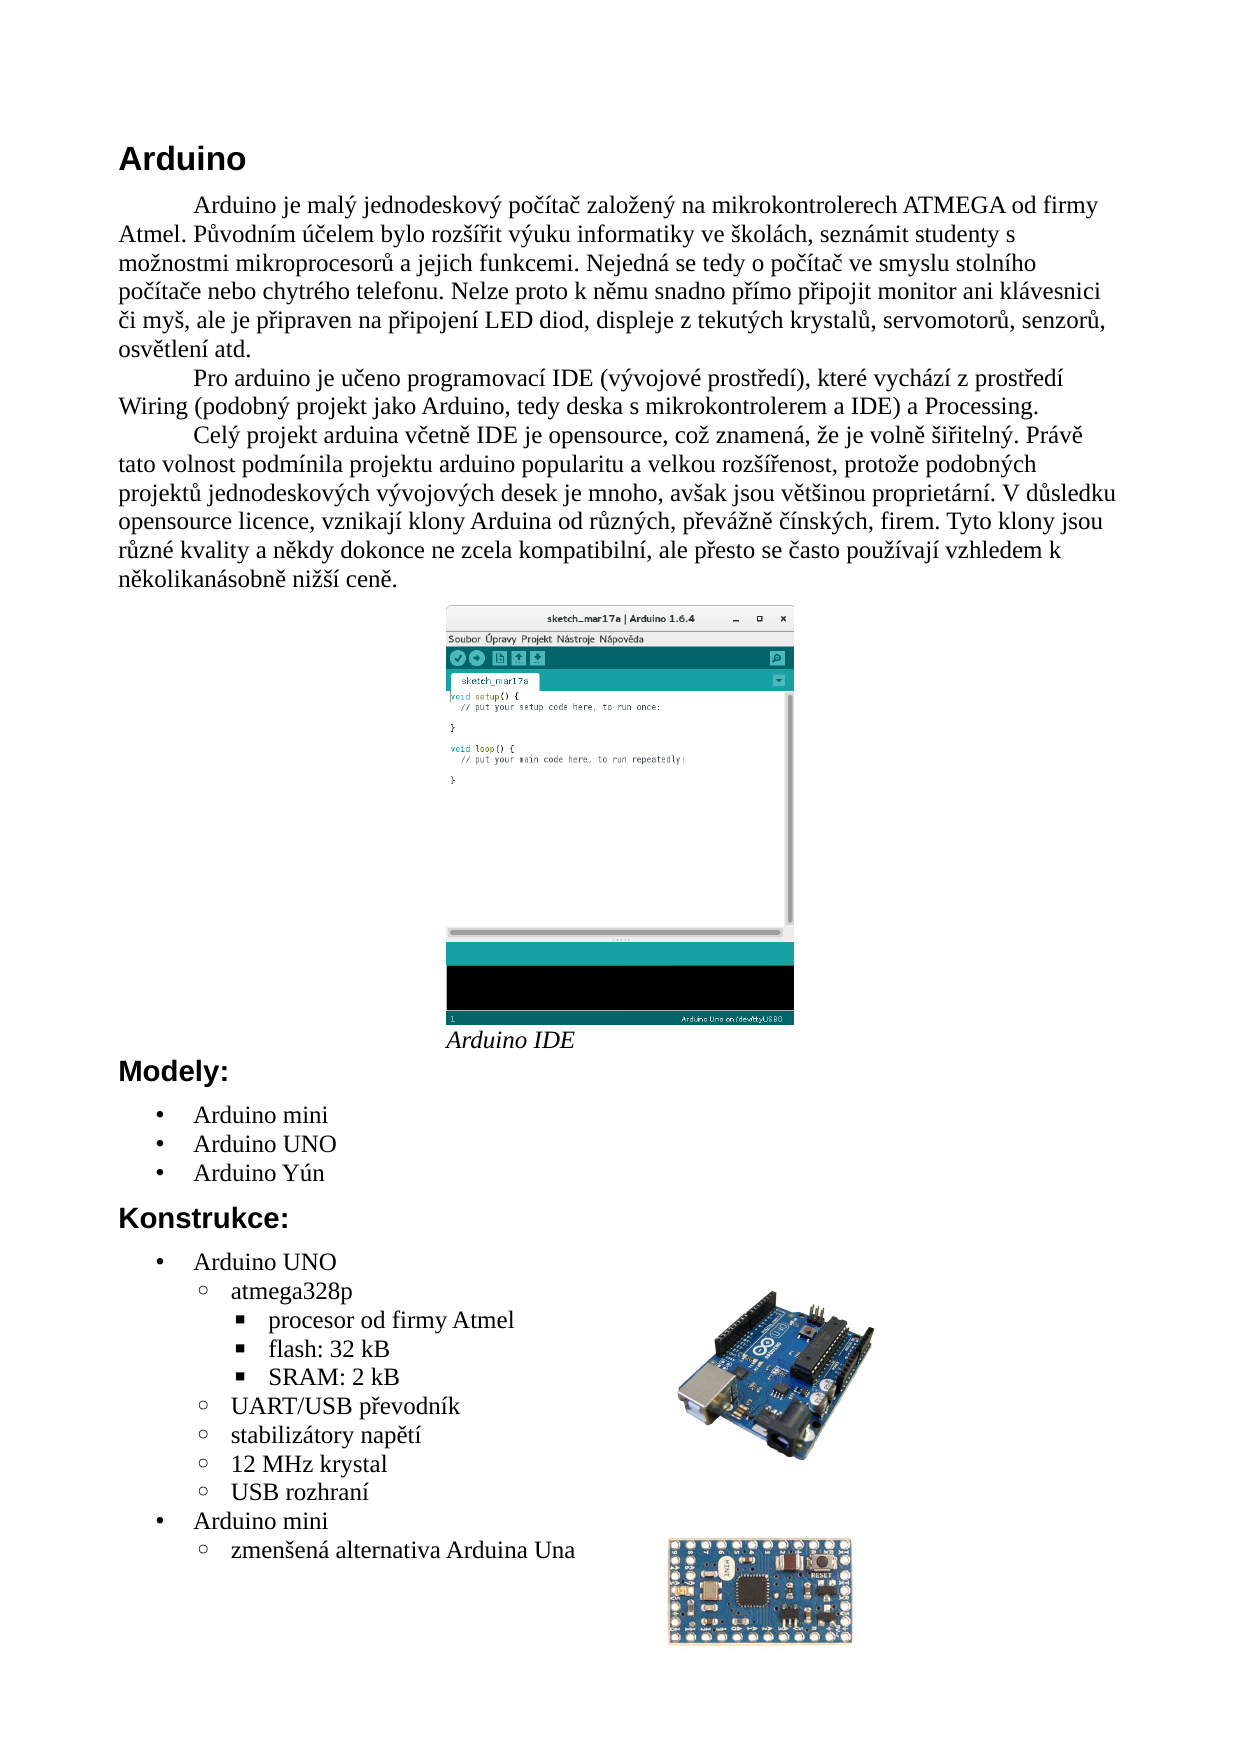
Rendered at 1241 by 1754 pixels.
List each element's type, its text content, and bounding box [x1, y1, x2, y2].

list Arduino UNO [156, 1129, 1122, 1158]
list [923, 1305, 1122, 1334]
text Celý projekt arduina včetně IDE je opensource, což znamená, že je volně šiřitelný. Právě tato volnost podmínila projektu arduino popularitu a velkou rozšířenost, protože podobných projektů jednodeskových vývojových desek je mnoho, avšak jsou většinou proprietární. V důsledku opensource licence, vznikají klony Arduina od různých, převážně čínských, firem. Tyto klony jsou různé kvality a někdy dokonce ne zcela kompatibilní, ale přesto se často používají vzhledem k několikanásobně nižší ceně. [118, 420, 1122, 593]
list SRAM: 2 kB [231, 1362, 625, 1391]
list zmenšená alternativa Arduina Una [193, 1535, 618, 1564]
subtitle Modely: [118, 607, 1122, 1088]
list Arduino mini [156, 1100, 1122, 1129]
list [902, 1535, 1122, 1564]
text Arduino je malý jednodeskový počítač založený na mikrokontrolerech ATMEGA od firmy Atmel. Původním účelem bylo rozšířit výuku informatiky ve školách, seznámit studenty s možnostmi mikroprocesorů a jejich funkcemi. Nejedná se tedy o počítač ve smyslu stolního počítače nebo chytrého telefonu. Nelze proto k němu snadno přímo připojit monitor ani klávesnici či myš, ale je připraven na připojení LED diod, displeje z tekutých krystalů, servomotorů, senzorů, osvětlení atd. [118, 190, 1122, 363]
list flash: 32 kB [231, 1334, 625, 1362]
subtitle Konstrukce: [118, 1201, 1122, 1235]
picture [618, 1507, 902, 1677]
list atmega328p [193, 1276, 625, 1305]
list [923, 1362, 1122, 1391]
list Arduino mini [156, 1506, 1122, 1535]
text Arduino IDE [446, 1026, 794, 1054]
subtitle Arduino [118, 139, 1122, 178]
list procesor od firmy Atmel [231, 1305, 625, 1334]
picture [625, 1268, 923, 1492]
list stabilizátory napětí [193, 1420, 625, 1449]
list [923, 1276, 1122, 1305]
list [923, 1391, 1122, 1420]
list USB rozhraní [193, 1477, 1122, 1506]
list [923, 1334, 1122, 1362]
list UART/USB převodník [193, 1391, 625, 1420]
list [923, 1449, 1122, 1477]
picture [446, 605, 794, 1026]
list 12 MHz krystal [193, 1449, 625, 1477]
text Pro arduino je učeno programovací IDE (vývojové prostředí), které vychází z prostředí Wiring (podobný projekt jako Arduino, tedy deska s mikrokontrolerem a IDE) a Processing. [118, 363, 1122, 420]
list Arduino Yún [156, 1158, 1122, 1187]
subtitle [446, 593, 794, 605]
list [923, 1420, 1122, 1449]
list Arduino UNO [156, 1247, 1122, 1276]
